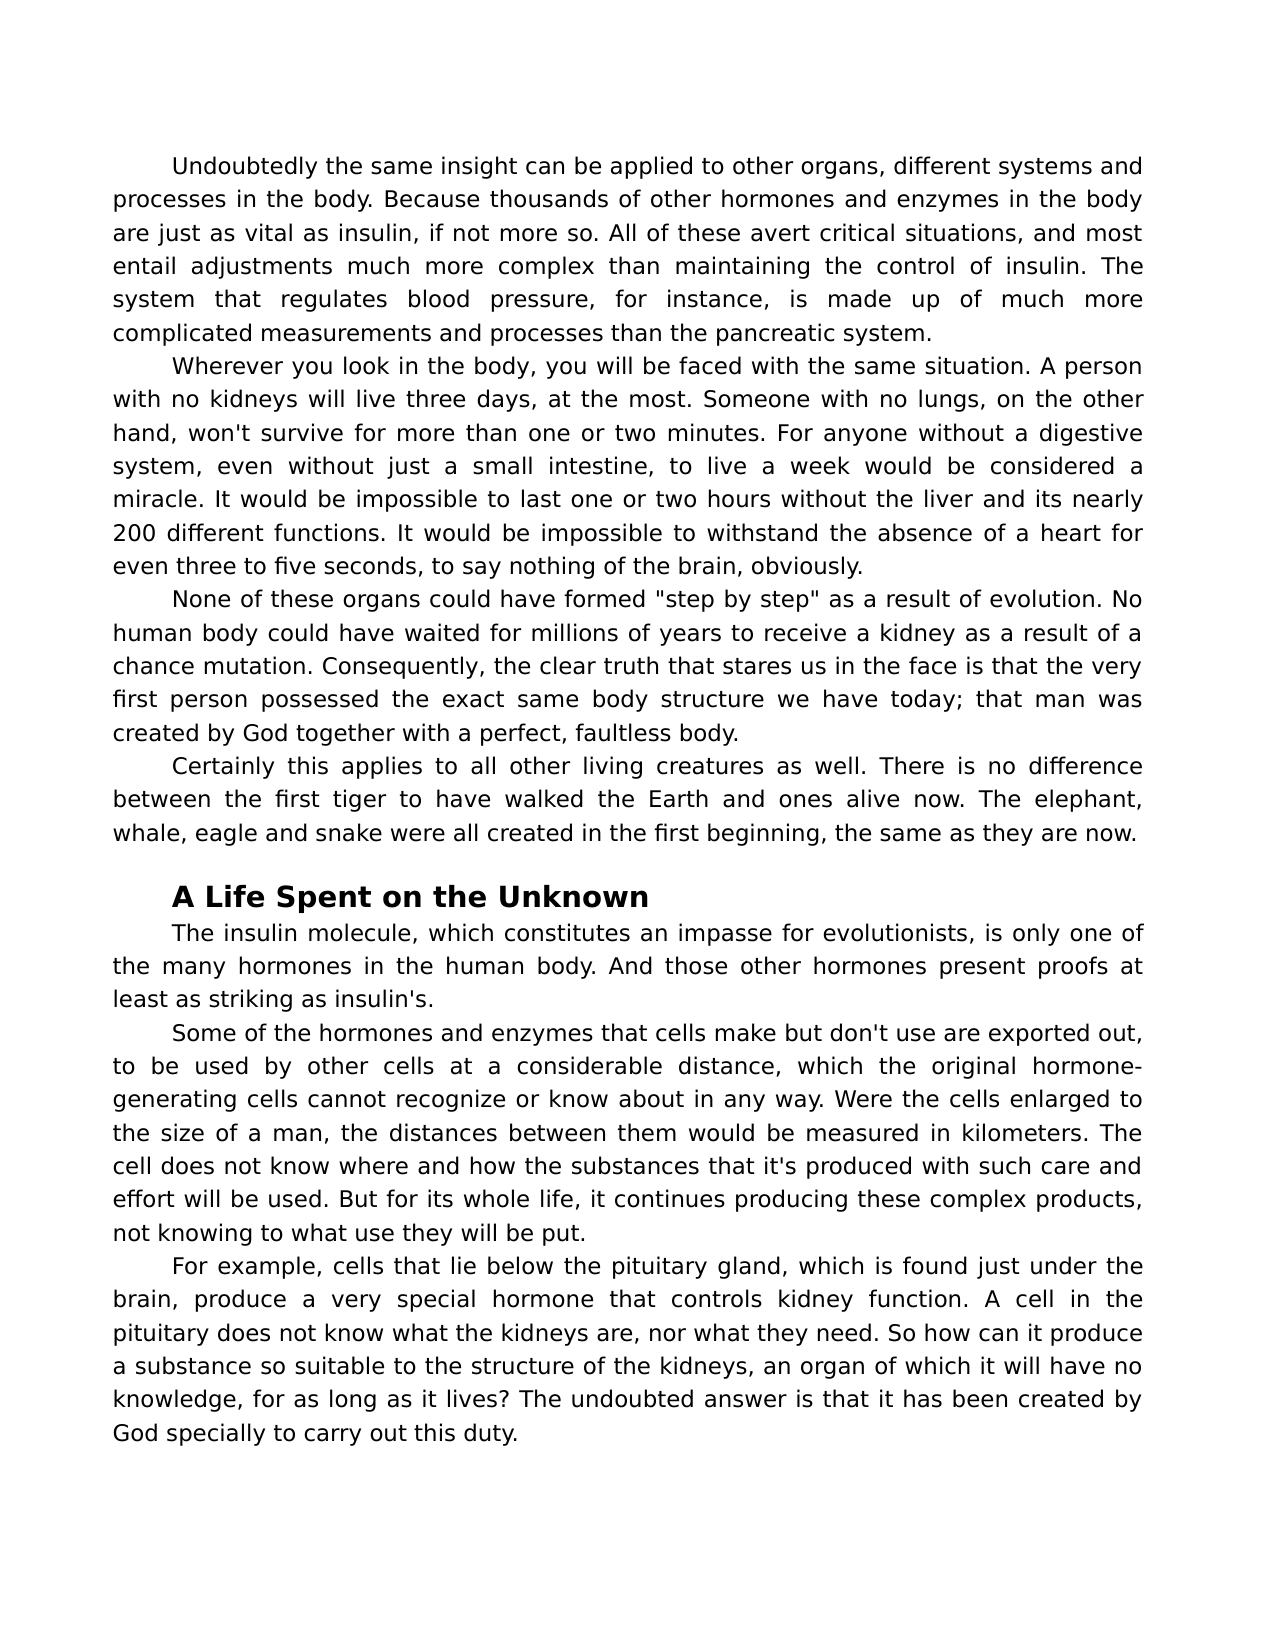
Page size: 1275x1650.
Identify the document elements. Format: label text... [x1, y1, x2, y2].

text The insulin molecule, which constitutes an impasse for evolutionists, is only one of the many hormones in the human body. And those other hormones present proofs at least as striking as insulin's. [112, 914, 1145, 1014]
text Wherever you look in the body, you will be faced with the same situation. A person with no kidneys will live three days, at the most. Someone with no lungs, on the other hand, won't survive for more than one or two minutes. For anyone without a digestive system, even without just a small intestine, to live a week would be considered a miracle. It would be impossible to last one or two hours without the liver and its nearly 200 different functions. It would be impossible to withstand the absence of a heart for even three to five seconds, to say nothing of the brain, obviously. [112, 348, 1145, 581]
text None of these organs could have formed "step by step" as a result of evolution. No human body could have waited for millions of years to receive a kidney as a result of a chance mutation. Consequently, the clear truth that stares us in the face is that the very first person possessed the exact same body structure we have today; that man was created by God together with a perfect, faultless body. [112, 581, 1145, 748]
text A Life Spent on the Unknown [112, 881, 1145, 914]
text Undoubtedly the same insight can be applied to other organs, different systems and processes in the body. Because thousands of other hormones and enzymes in the body are just as vital as insulin, if not more so. All of these avert critical situations, and most entail adjustments much more complex than maintaining the control of insulin. The system that regulates blood pressure, for instance, is made up of much more complicated measurements and processes than the pancreatic system. [112, 148, 1145, 348]
text Some of the hormones and enzymes that cells make but don't use are exported out, to be used by other cells at a considerable distance, which the original hormone-generating cells cannot recognize or know about in any way. Were the cells enlarged to the size of a man, the distances between them would be measured in kilometers. The cell does not know where and how the substances that it's produced with such care and effort will be used. But for its whole life, it continues producing these complex products, not knowing to what use they will be put. [112, 1014, 1145, 1248]
text For example, cells that lie below the pituitary gland, which is found just under the brain, produce a very special hormone that controls kidney function. A cell in the pituitary does not know what the kidneys are, nor what they need. So how can it produce a substance so suitable to the structure of the kidneys, an organ of which it will have no knowledge, for as long as it lives? The undoubted answer is that it has been created by God specially to carry out this duty. [112, 1248, 1145, 1448]
text Certainly this applies to all other living creatures as well. There is no difference between the first tiger to have walked the Earth and ones alive now. The elephant, whale, eagle and snake were all created in the first beginning, the same as they are now. [112, 748, 1145, 848]
